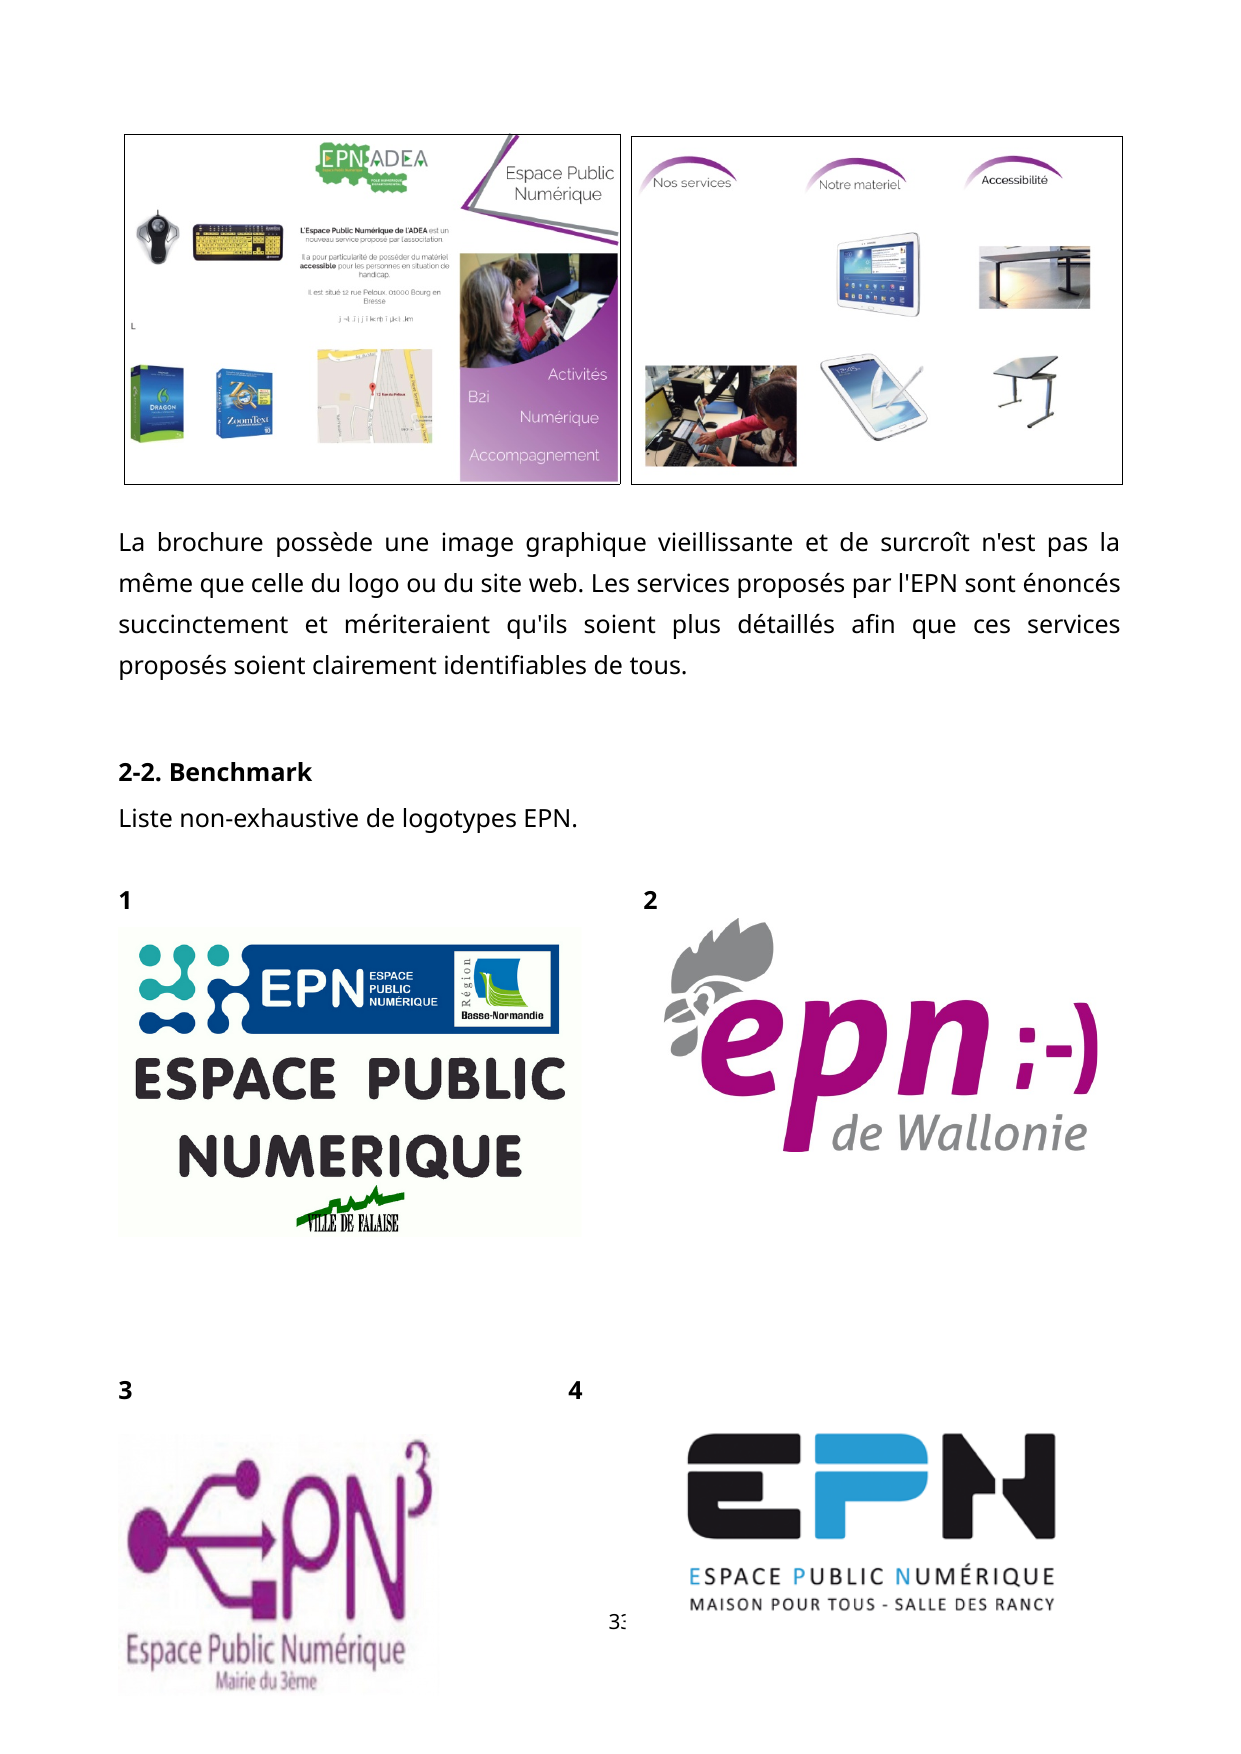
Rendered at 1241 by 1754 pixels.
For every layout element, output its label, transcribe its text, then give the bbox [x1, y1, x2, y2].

text 3 4 [118, 1372, 625, 1406]
picture [632, 137, 1122, 484]
text Liste non-exhaustive de logotypes EPN. [118, 801, 1122, 835]
text 1 2 [118, 882, 1122, 916]
picture [125, 135, 620, 484]
picture [118, 927, 582, 1237]
subtitle Benchmark [118, 754, 1122, 788]
picture [663, 918, 1098, 1152]
text La brochure possède une image graphique vieillissante et de surcroît n'est pas la même que celle du logo ou du site web. Les services proposés par l'EPN sont énoncés succinctement et mériteraient qu'ils soient plus détaillés afin que ces services proposés soient clairement identifiables de tous. [118, 525, 1122, 682]
text [1112, 1372, 1122, 1406]
picture [118, 1434, 440, 1696]
picture [625, 1359, 1112, 1684]
